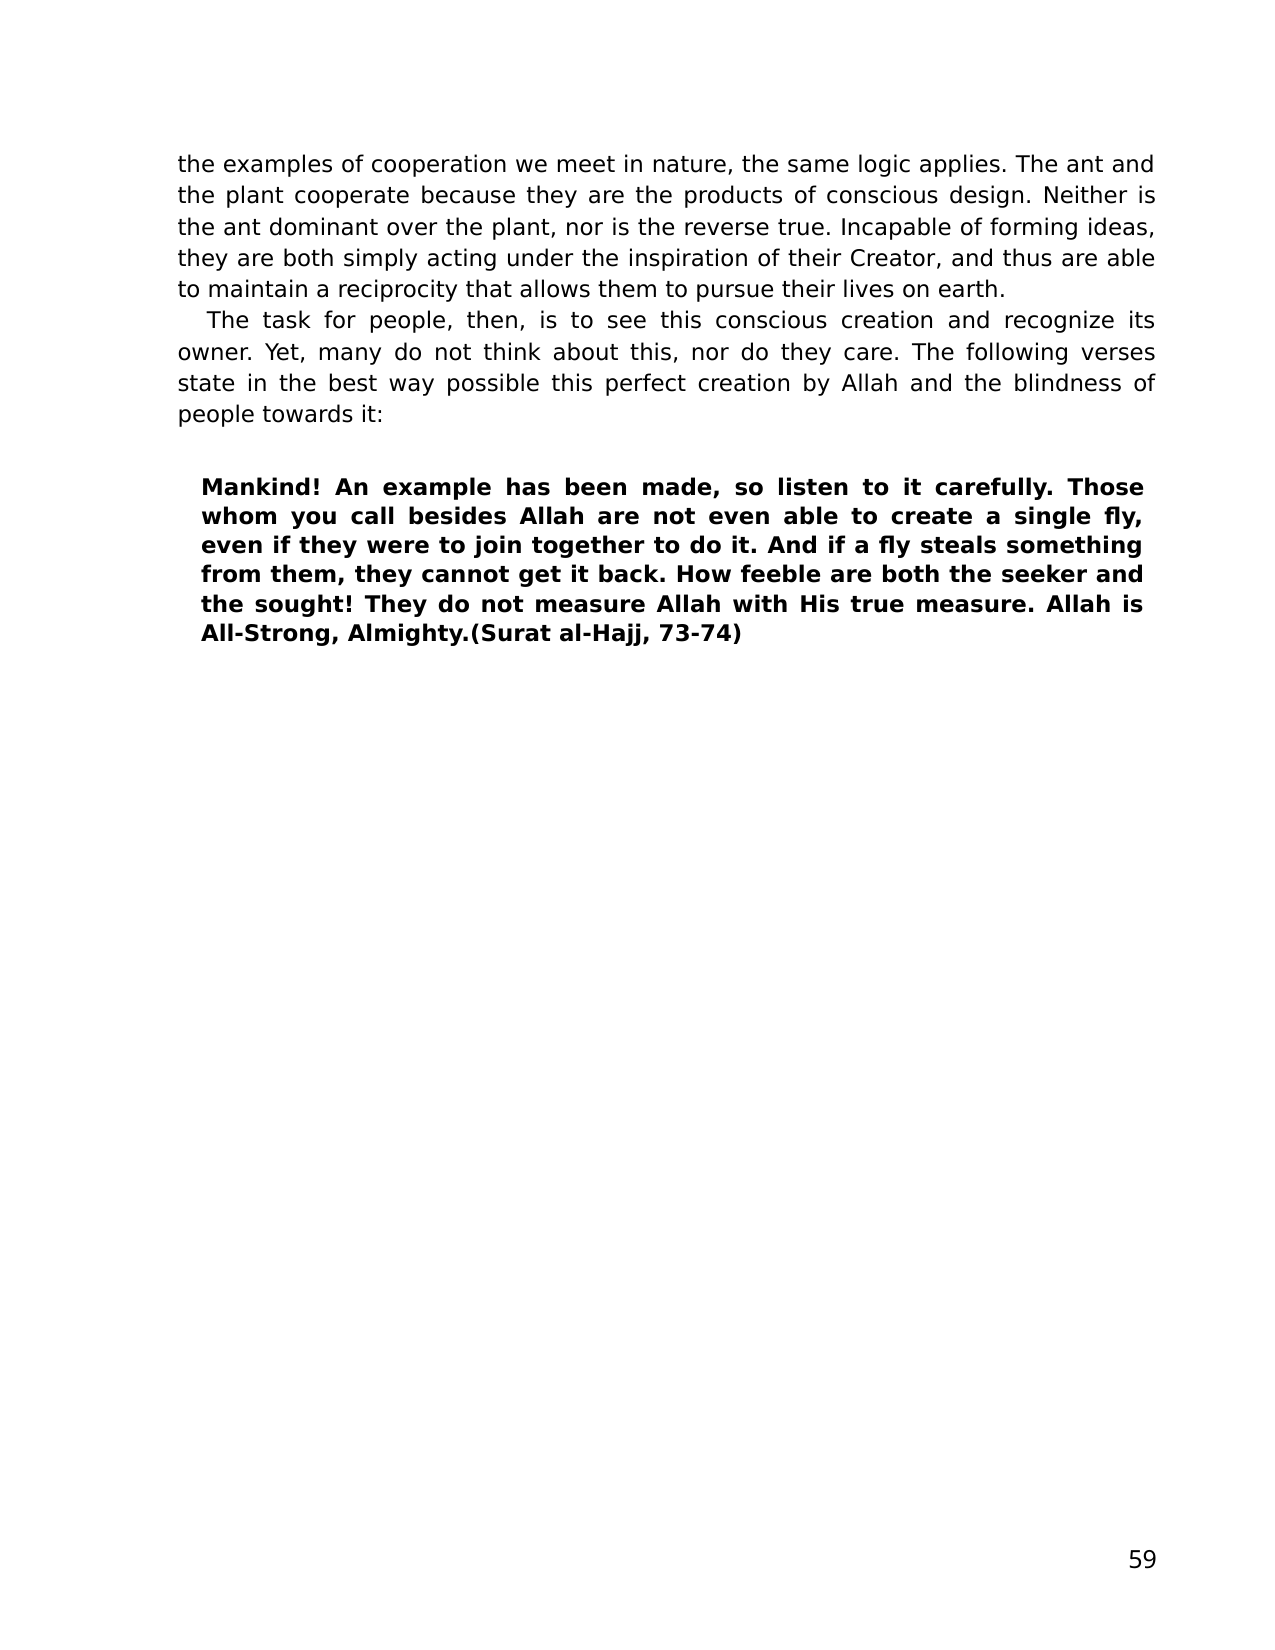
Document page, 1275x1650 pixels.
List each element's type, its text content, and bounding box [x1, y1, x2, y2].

text the examples of cooperation we meet in nature, the same logic applies. The ant and the plant cooperate because they are the products of conscious design. Neither is the ant dominant over the plant, nor is the reverse true. Incapable of forming ideas, they are both simply acting under the inspiration of their Creator, and thus are able to maintain a reciprocity that allows them to pursue their lives on earth. [177, 148, 1157, 304]
text Mankind! An example has been made, so listen to it carefully. Those whom you call besides Allah are not even able to create a single fly, even if they were to join together to do it. And if a fly steals something from them, they cannot get it back. How feeble are both the seeker and the sought! They do not measure Allah with His true measure. Allah is All-Strong, Almighty.(Surat al-Hajj, 73-74) [201, 472, 1145, 647]
text The task for people, then, is to see this conscious creation and recognize its owner. Yet, many do not think about this, nor do they care. The following verses state in the best way possible this perfect creation by Allah and the blindness of people towards it: [177, 304, 1157, 429]
